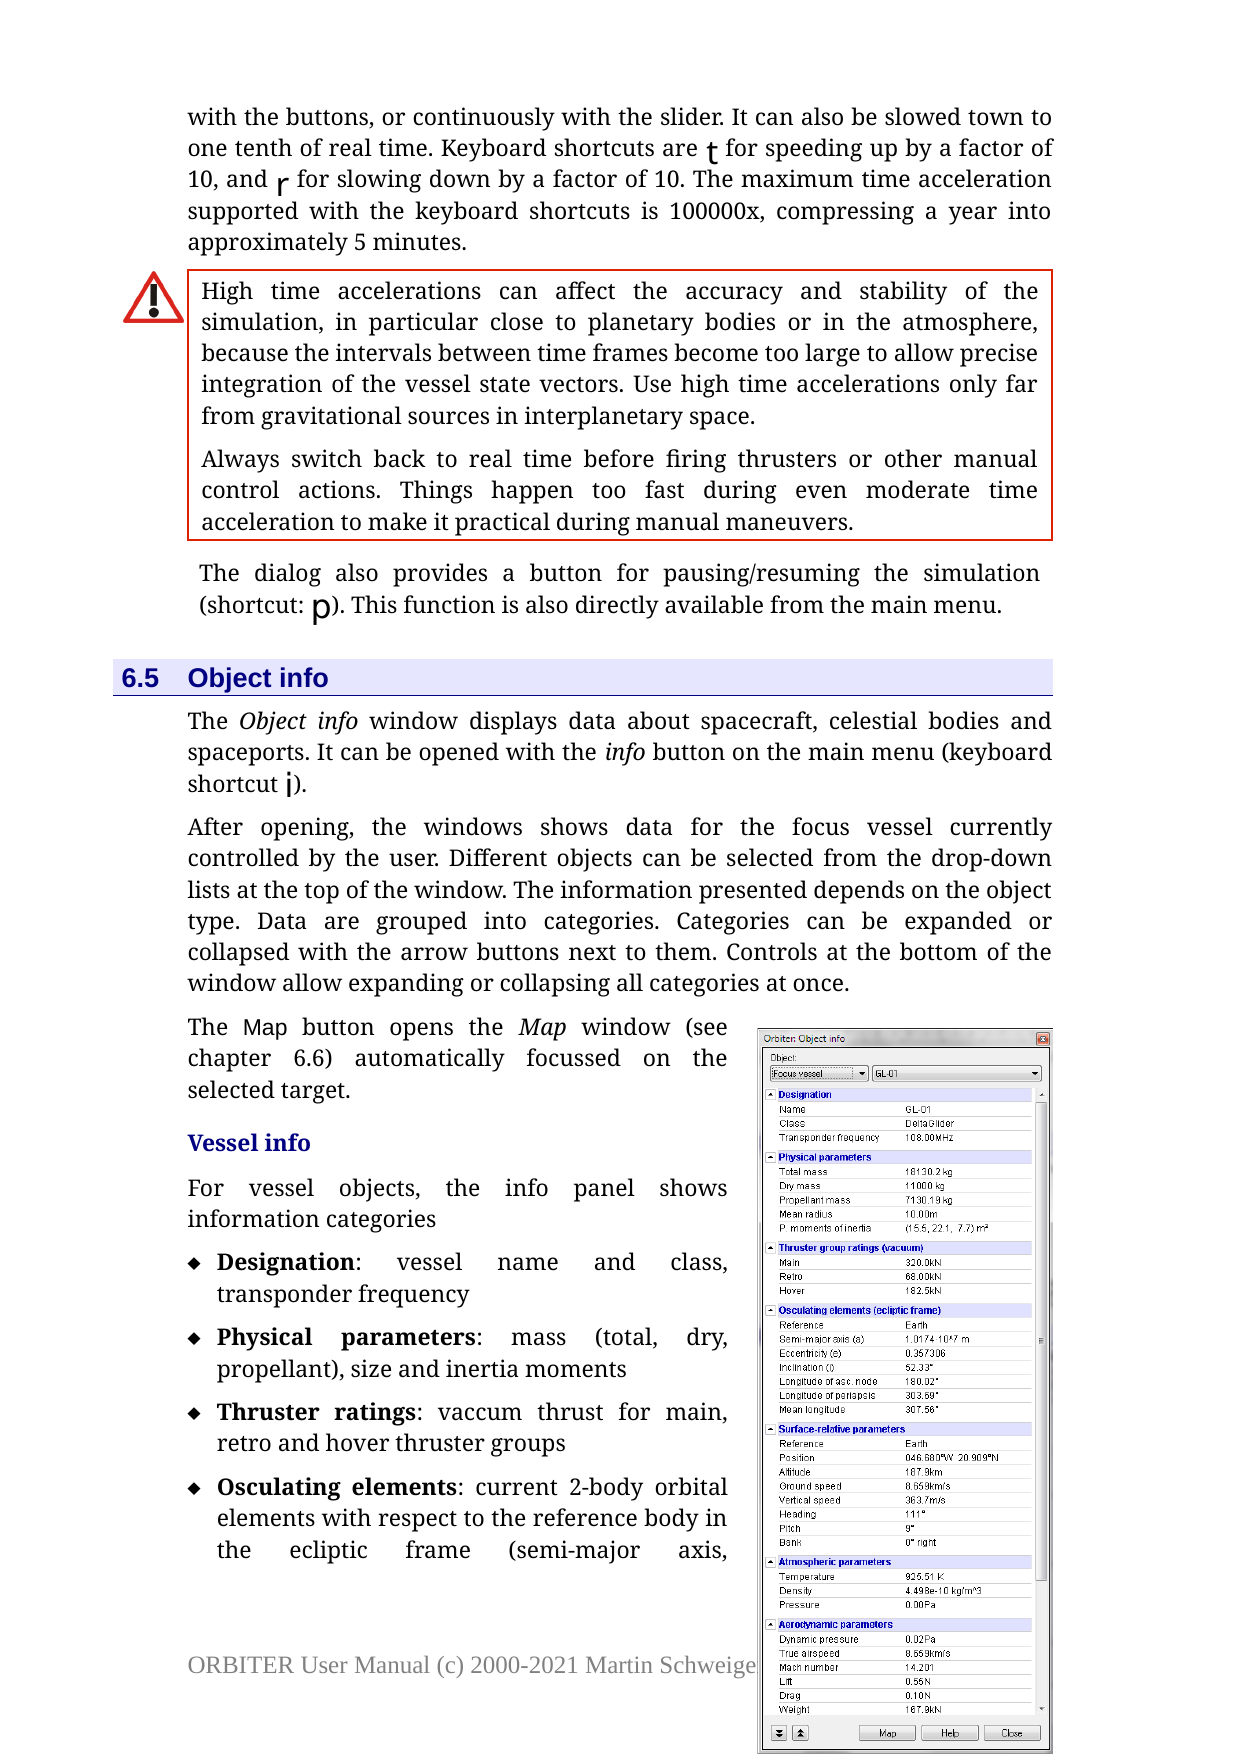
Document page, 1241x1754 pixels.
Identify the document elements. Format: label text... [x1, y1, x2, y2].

subtitle Object info [113, 659, 1053, 695]
text For vessel objects, the info panel shows information categories [187, 1171, 757, 1233]
text The dialog also provides a button for pausing/resuming the simulation (shortcut: p). This function is also directly available from the main menu. [187, 554, 1053, 622]
list Thruster ratings: vaccum thrust for main, retro and hover thruster groups [187, 1396, 757, 1458]
text High time accelerations can affect the accuracy and stability of the simulation, in particular close to planetary bodies or in the atmosphere, because the intervals between time frames become too large to allow precise integration of the vessel state vectors. Use high time accelerations only far from gravitational sources in interplanetary space. [189, 271, 1051, 430]
text The Map button opens the Map window (see chapter 6.5) automatically focussed on the selected target. [187, 1011, 1053, 1104]
subtitle Vessel info [187, 1127, 757, 1158]
list Physical parameters: mass (total, dry, propellant), size and inertia moments [187, 1321, 757, 1383]
picture [123, 271, 184, 323]
text After opening, the windows shows data for the focus vessel currently controlled by the user. Different objects can be selected from the drop-down lists at the top of the window. The information presented depends on the object type. Data are grouped into categories. Categories can be expanded or collapsed with the arrow buttons next to them. Controls at the bottom of the window allow expanding or collapsing all categories at once. [187, 811, 1053, 998]
list Osculating elements: current 2-body orbital elements with respect to the reference body in the ecliptic frame (semi-major axis, [187, 1471, 757, 1564]
picture [757, 1028, 1053, 1754]
list Designation: vessel name and class, transponder frequency [187, 1246, 757, 1308]
text Always switch back to real time before firing thrusters or other manual control actions. Things happen too fast during even moderate time acceleration to make it practical during manual maneuvers. [189, 438, 1051, 539]
text with the buttons, or continuously with the slider. It can also be slowed town to one tenth of real time. Keyboard shortcuts are t for speeding up by a factor of 10, and r for slowing down by a factor of 10. The maximum time acceleration supported with the keyboard shortcuts is 100000x, compressing a year into approximately 5 minutes. [187, 100, 1053, 257]
text The Object info window displays data about spacecraft, celestial bodies and spaceports. It can be opened with the info button on the main menu (keyboard shortcut i). [187, 704, 1053, 798]
